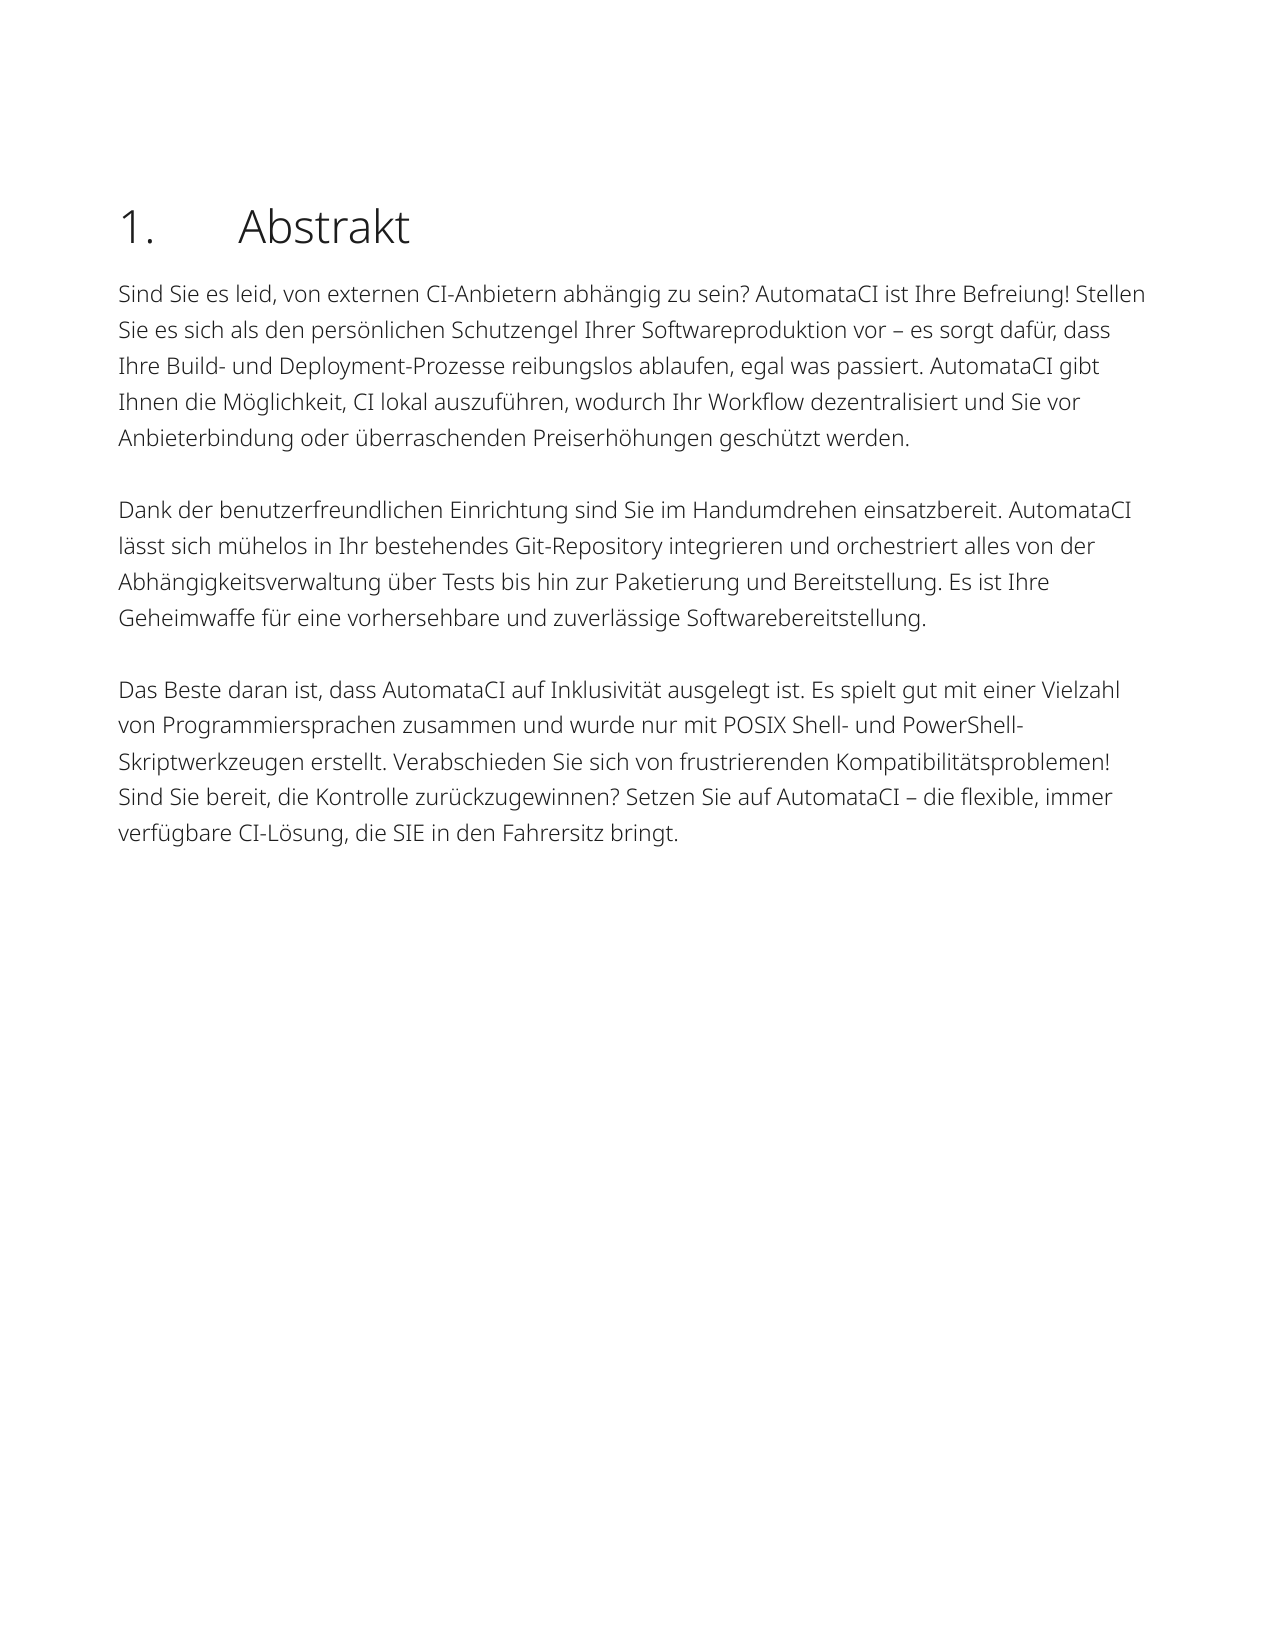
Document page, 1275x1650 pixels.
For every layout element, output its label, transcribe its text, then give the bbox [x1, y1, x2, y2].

text Sind Sie es leid, von externen CI-Anbietern abhängig zu sein? AutomataCI ist Ihre Befreiung! Stellen Sie es sich als den persönlichen Schutzengel Ihrer Softwareproduktion vor – es sorgt dafür, dass Ihre Build- und Deployment-Prozesse reibungslos ablaufen, egal was passiert. AutomataCI gibt Ihnen die Möglichkeit, CI lokal auszuführen, wodurch Ihr Workflow dezentralisiert und Sie vor Anbieterbindung oder überraschenden Preiserhöhungen geschützt werden. [118, 278, 1157, 453]
subtitle Abstrakt [118, 194, 1157, 257]
text Das Beste daran ist, dass AutomataCI auf Inklusivität ausgelegt ist. Es spielt gut mit einer Vielzahl von Programmiersprachen zusammen und wurde nur mit POSIX Shell- und PowerShell-Skriptwerkzeugen erstellt. Verabschieden Sie sich von frustrierenden Kompatibilitätsproblemen! Sind Sie bereit, die Kontrolle zurückzugewinnen? Setzen Sie auf AutomataCI – die flexible, immer verfügbare CI-Lösung, die SIE in den Fahrersitz bringt. [118, 673, 1157, 848]
text Dank der benutzerfreundlichen Einrichtung sind Sie im Handumdrehen einsatzbereit. AutomataCI lässt sich mühelos in Ihr bestehendes Git-Repository integrieren und orchestriert alles von der Abhängigkeitsverwaltung über Tests bis hin zur Paketierung und Bereitstellung. Es ist Ihre Geheimwaffe für eine vorhersehbare und zuverlässige Softwarebereitstellung. [118, 494, 1157, 633]
